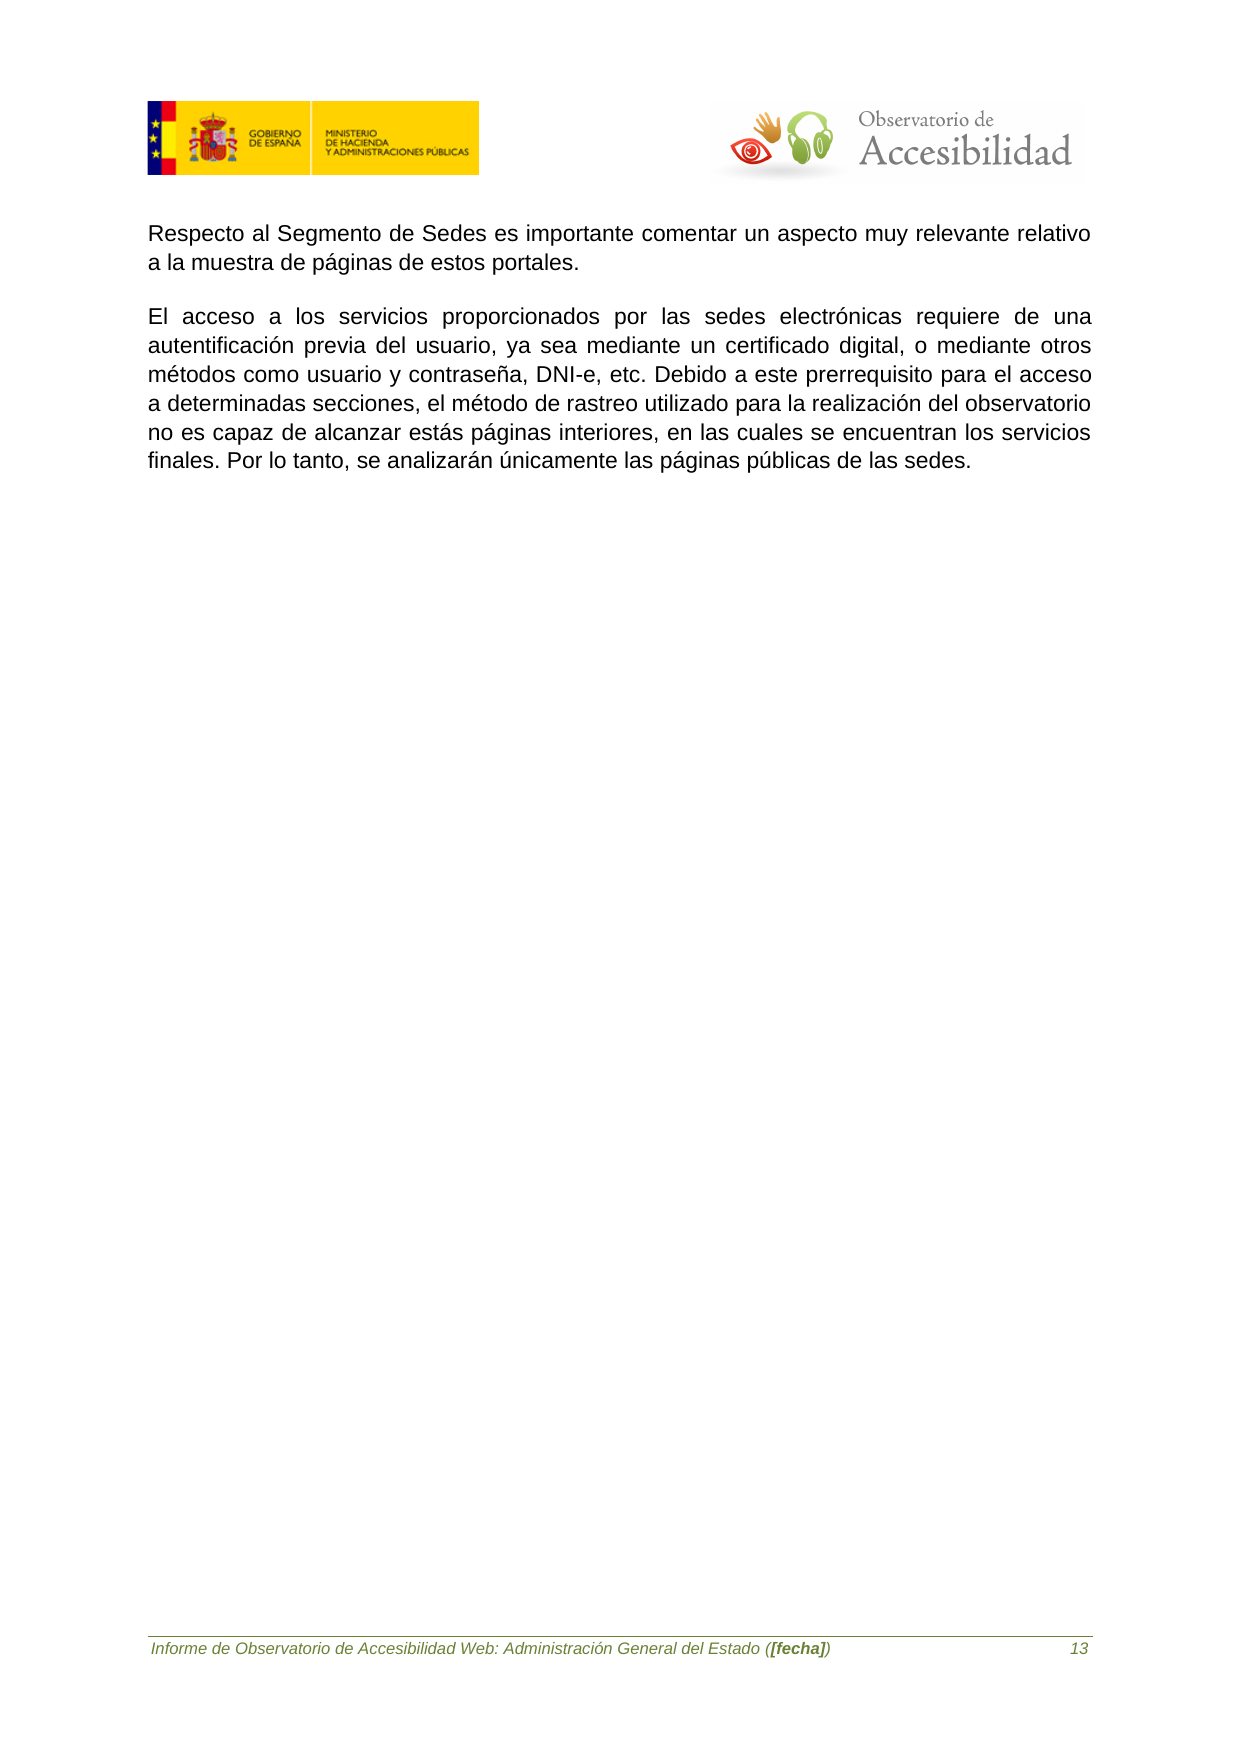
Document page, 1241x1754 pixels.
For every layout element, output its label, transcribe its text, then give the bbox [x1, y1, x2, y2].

text Respecto al Segmento de Sedes es importante comentar un aspecto muy relevante relativo a la muestra de páginas de estos portales. [148, 220, 1092, 275]
text El acceso a los servicios proporcionados por las sedes electrónicas requiere de una autentificación previa del usuario, ya sea mediante un certificado digital, o mediante otros métodos como usuario y contraseña, DNI-e, etc. Debido a este prerrequisito para el acceso a determinadas secciones, el método de rastreo utilizado para la realización del observatorio no es capaz de alcanzar estás páginas interiores, en las cuales se encuentran los servicios finales. Por lo tanto, se analizarán únicamente las páginas públicas de las sedes. [148, 303, 1092, 474]
picture [147, 101, 479, 175]
picture [710, 102, 1086, 185]
